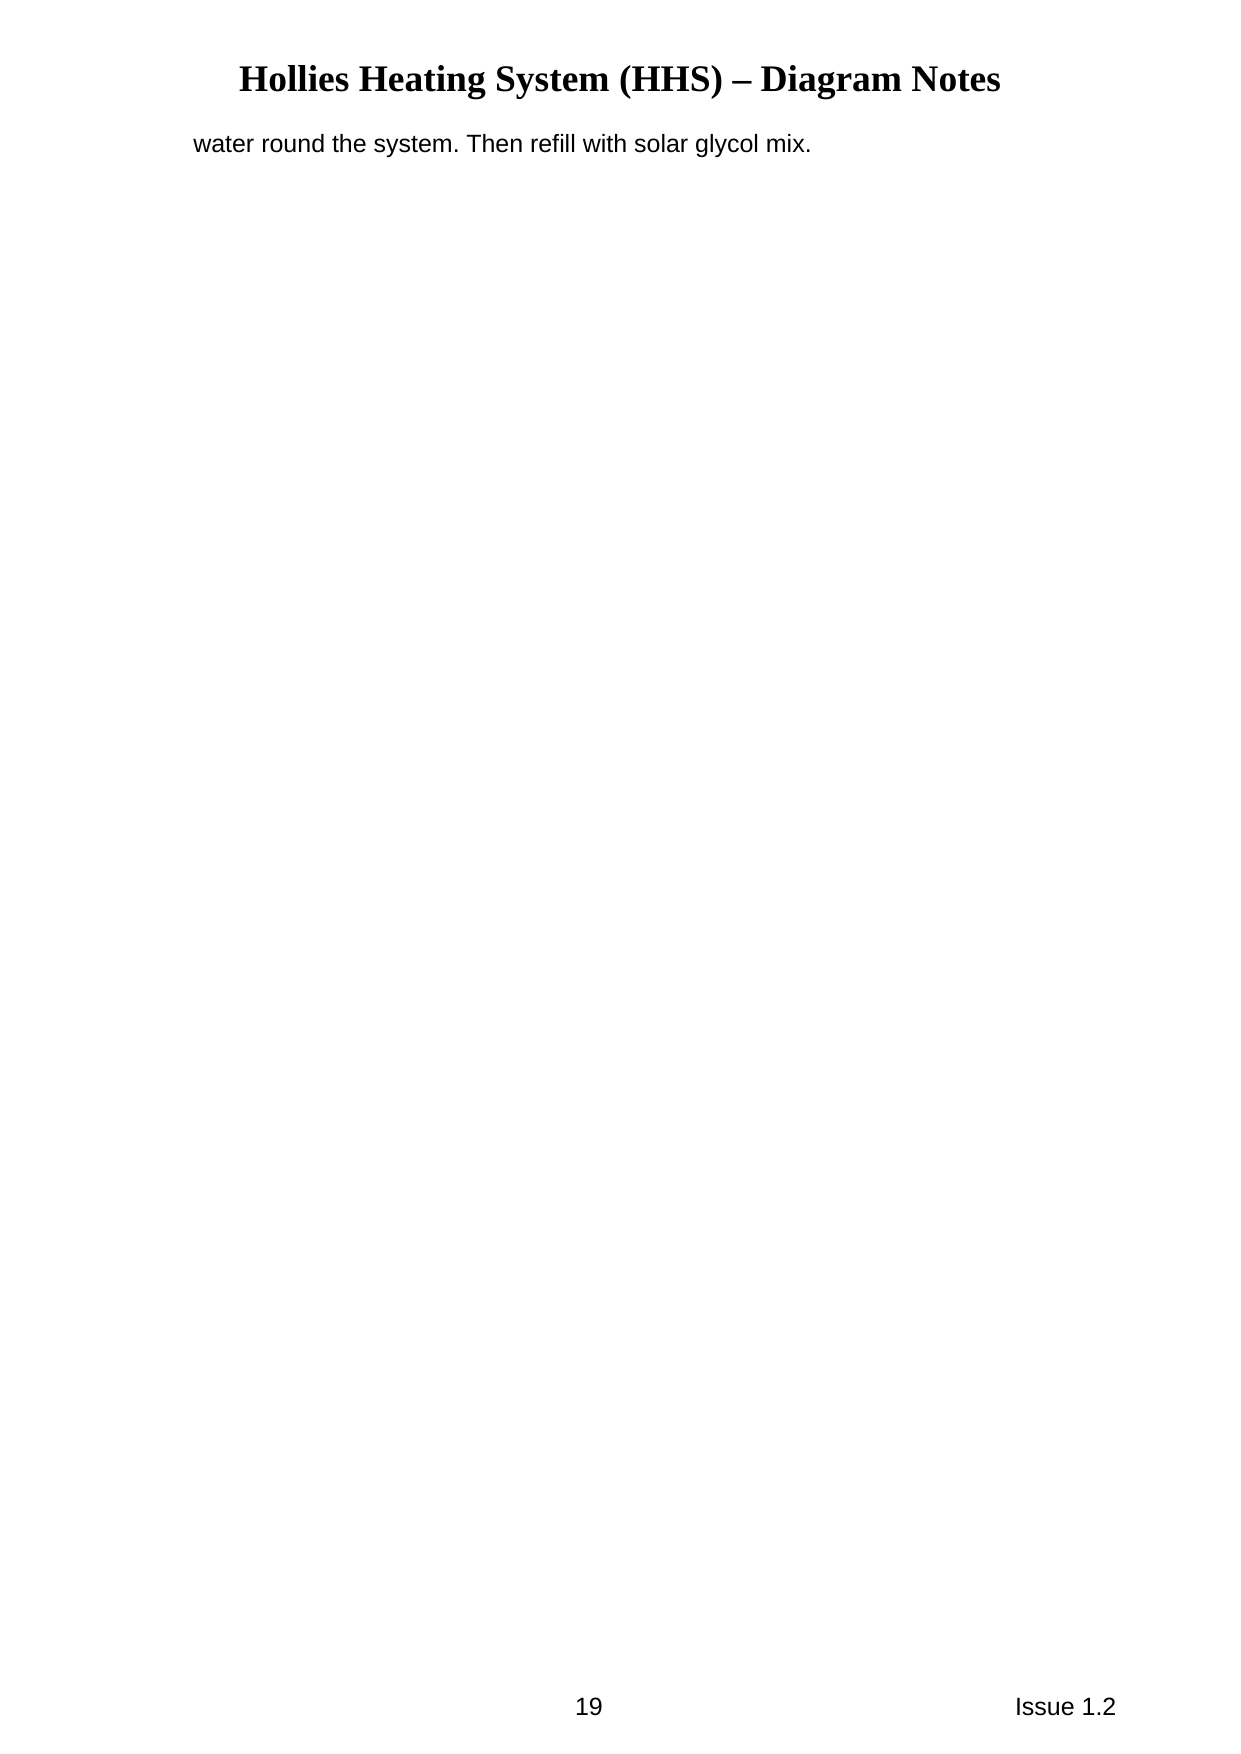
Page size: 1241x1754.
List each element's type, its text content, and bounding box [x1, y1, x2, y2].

list water round the system. Then refill with solar glycol mix. [156, 129, 1122, 157]
